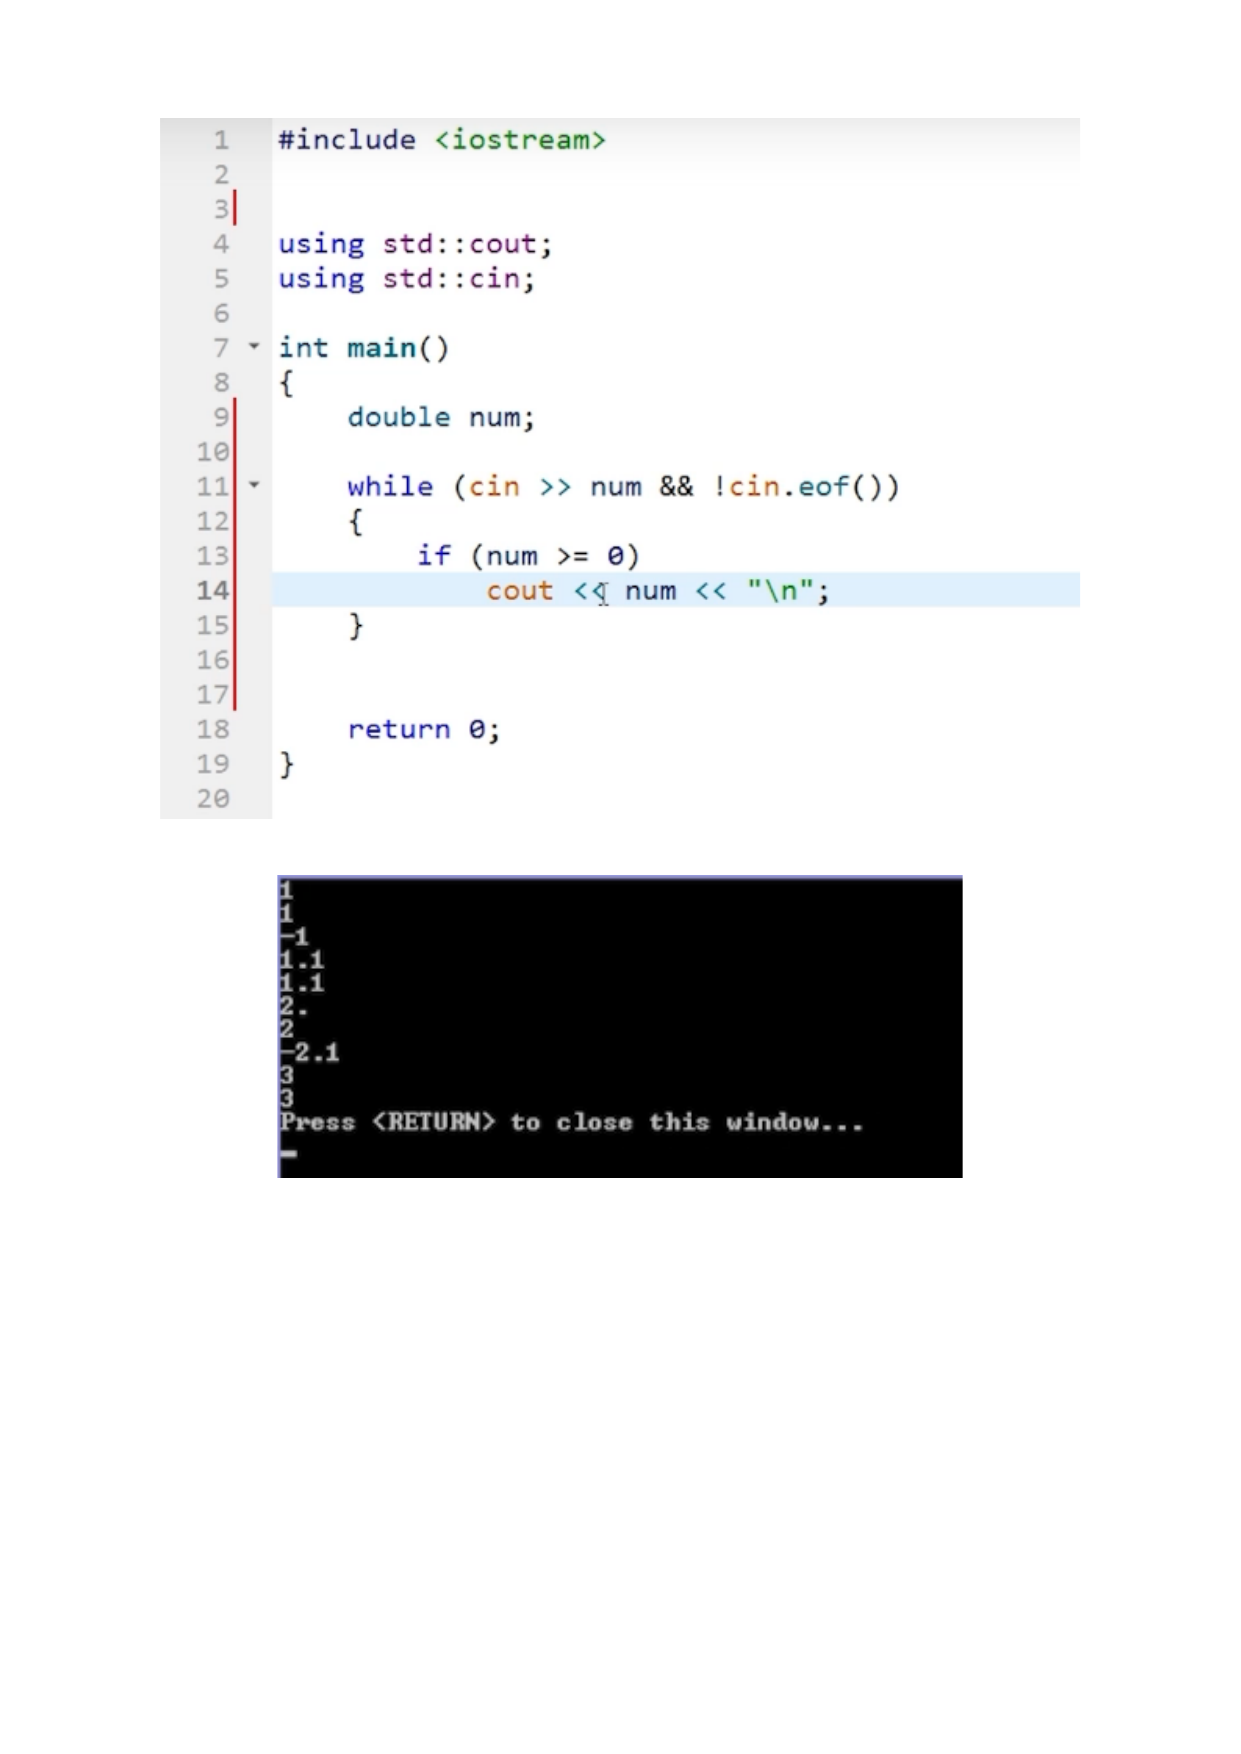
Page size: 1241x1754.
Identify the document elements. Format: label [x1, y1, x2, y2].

picture [277, 875, 963, 1178]
picture [160, 118, 1081, 819]
